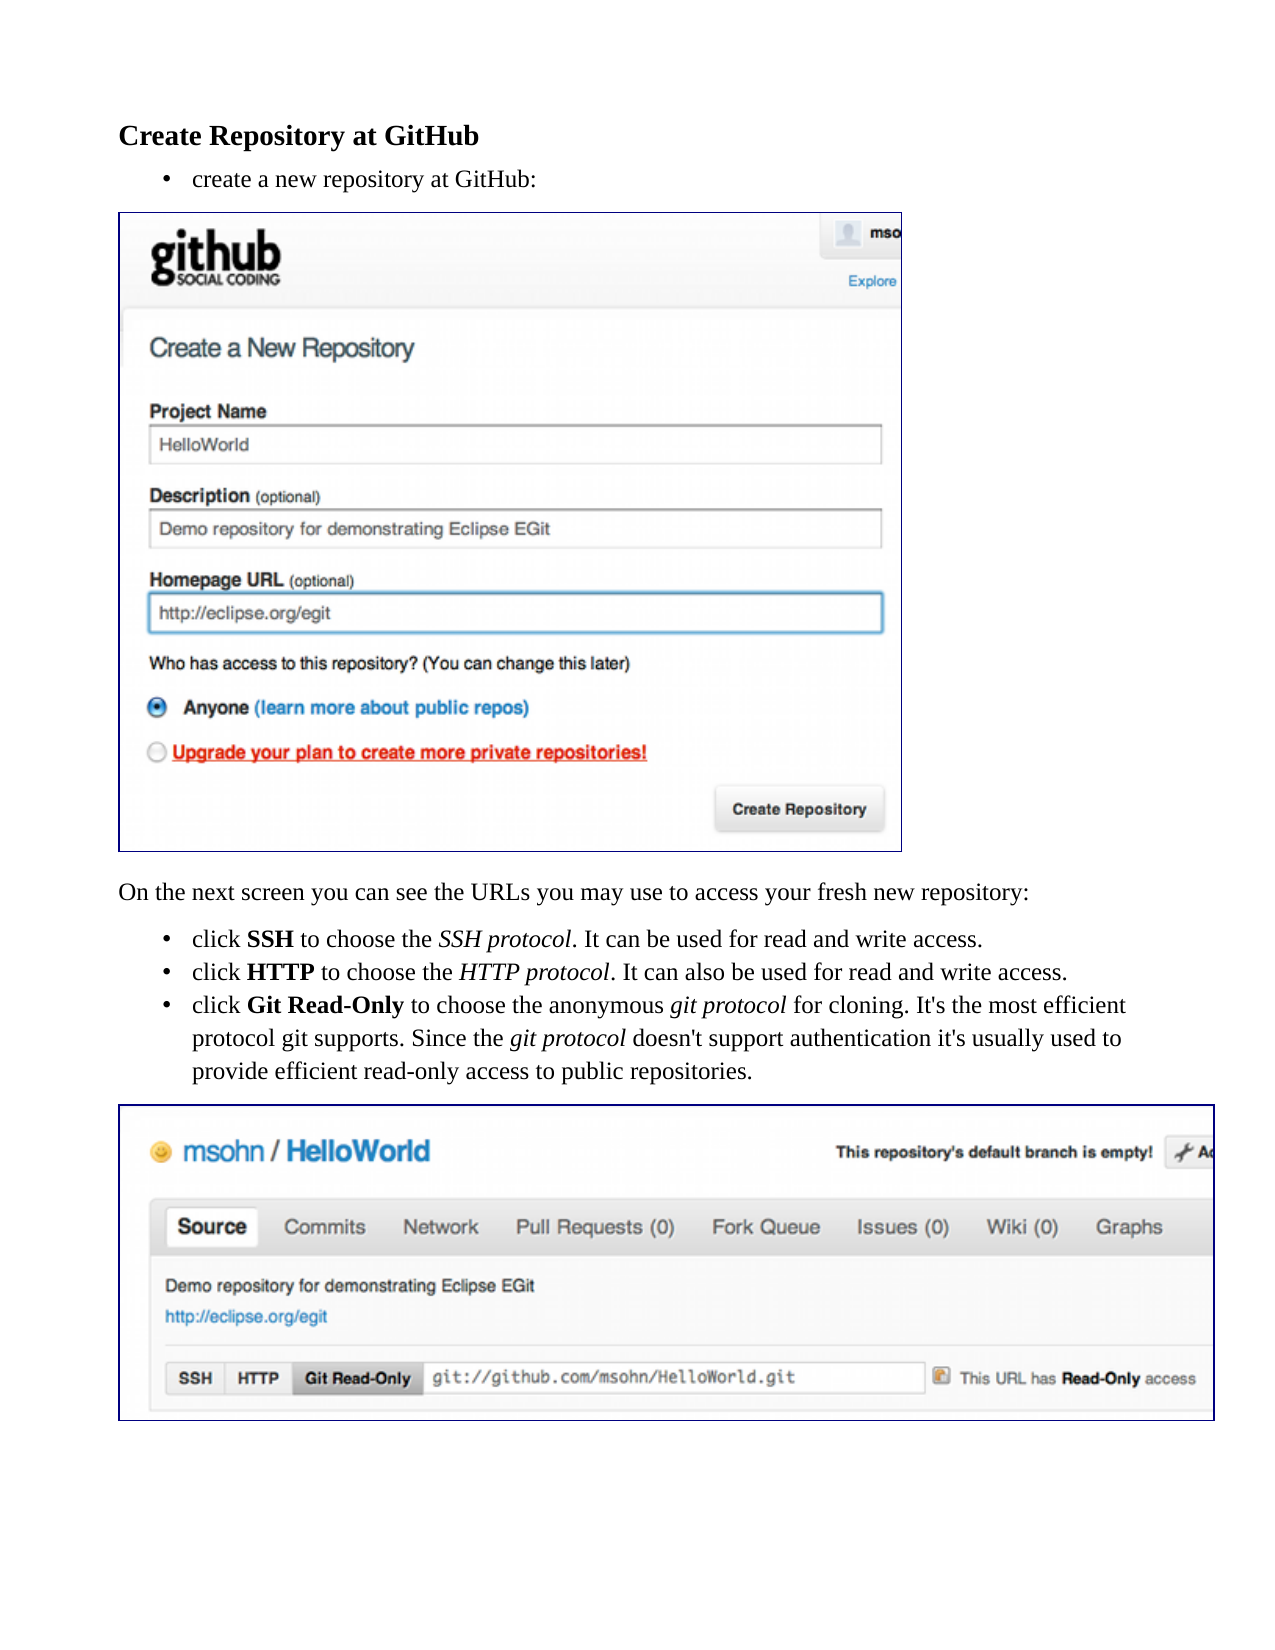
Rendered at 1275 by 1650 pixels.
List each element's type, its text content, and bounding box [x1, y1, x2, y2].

subtitle Create Repository at GitHub [118, 118, 1157, 152]
text On the next screen you can see the URLs you may use to access your fresh new repository: [118, 877, 1157, 905]
picture [120, 213, 901, 851]
list click SSH to choose the SSH protocol. It can be used for read and write access. [162, 924, 1157, 953]
list create a new repository at GitHub: [162, 164, 1157, 193]
list click Git Read-Only to choose the anonymous git protocol for cloning. It's the most efficient protocol git supports. Since the git protocol doesn't support authentication it's usually used to provide efficient read-only access to public repositories. [162, 990, 1157, 1085]
picture [120, 1106, 1213, 1420]
list click HTTP to choose the HTTP protocol. It can also be used for read and write access. [162, 957, 1157, 986]
